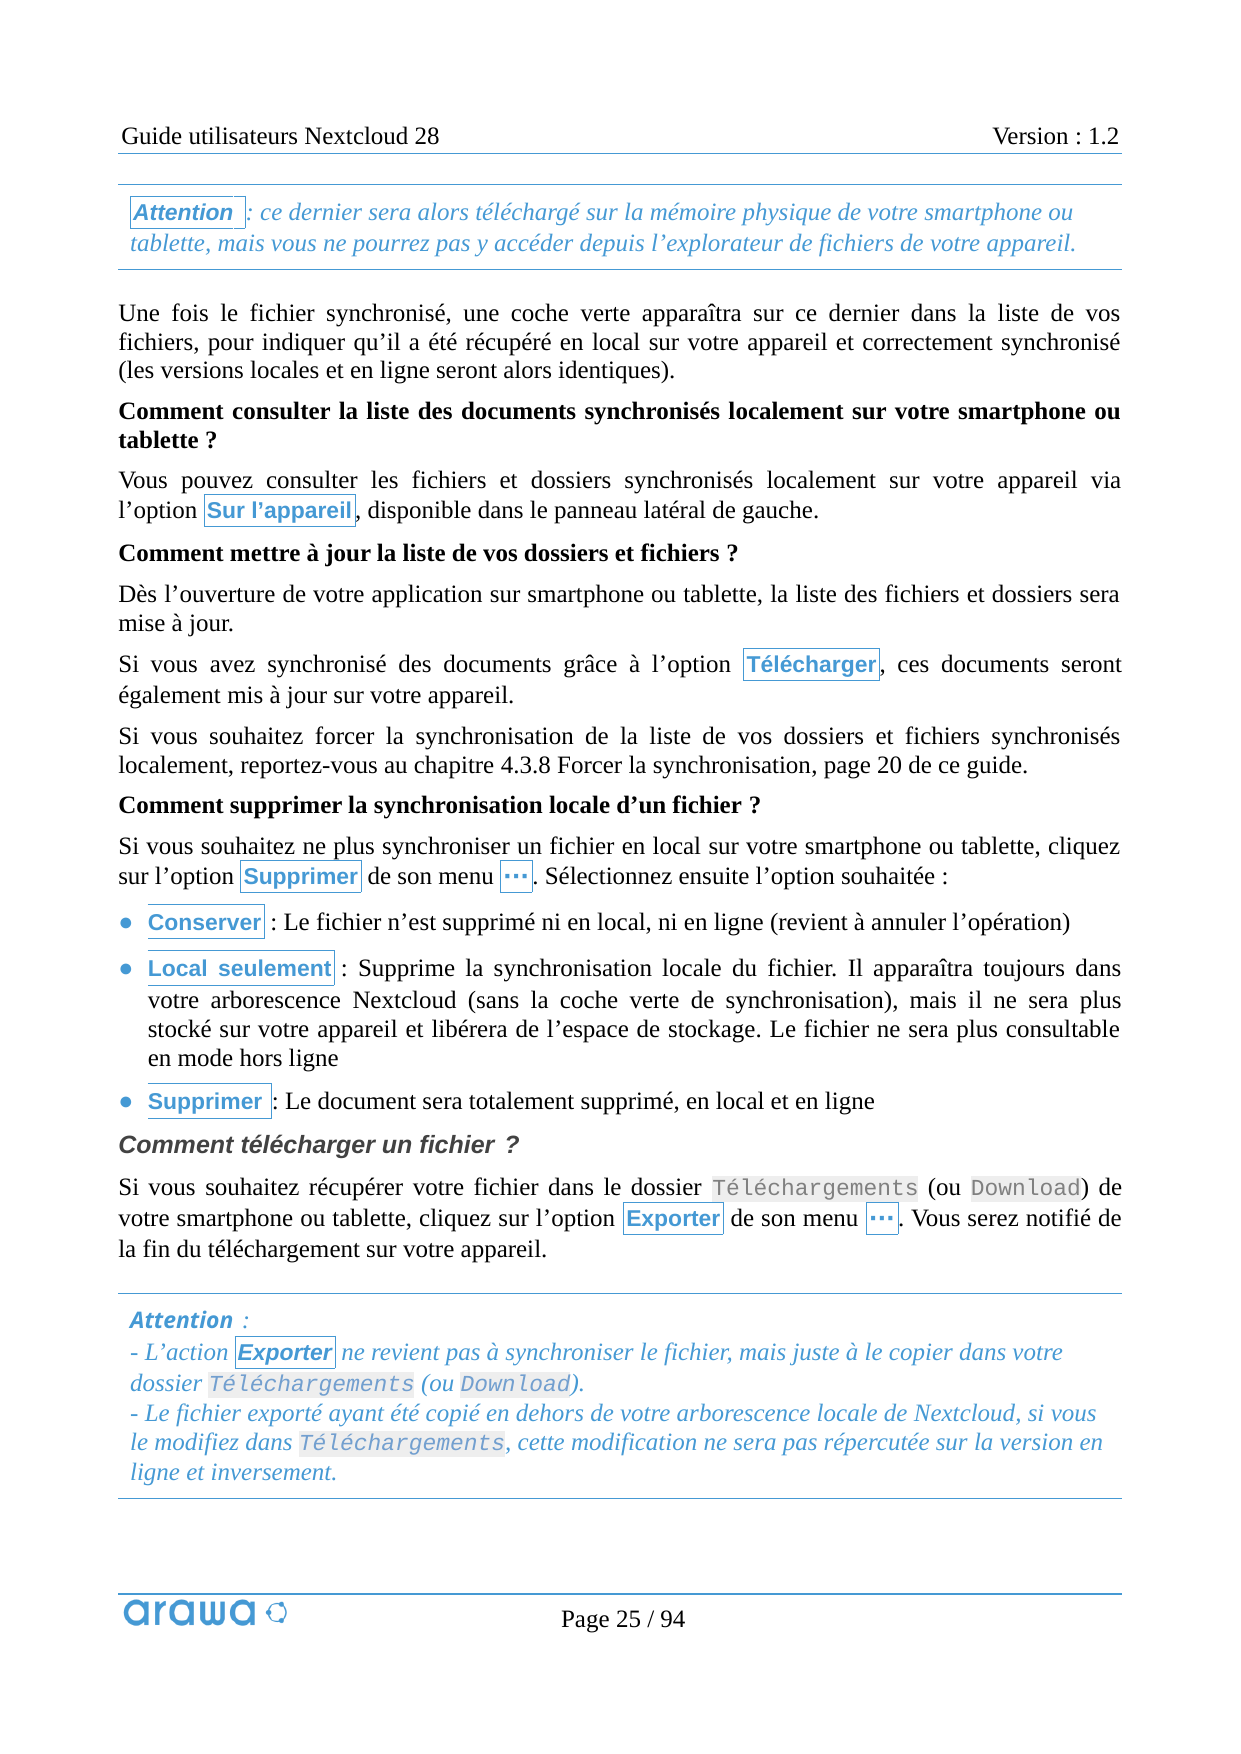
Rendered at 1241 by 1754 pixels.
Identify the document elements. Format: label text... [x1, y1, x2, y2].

text Vous pouvez consulter les fichiers et dossiers synchronisés localement sur votre appareil via l’option Sur l’appareil, disponible dans le panneau latéral de gauche. [118, 465, 1122, 527]
list Conserver : Le fichier n’est supprimé ni en local, ni en ligne (revient à annuler l’opération) [265, 904, 1122, 938]
subtitle Comment télécharger un fichier ? [118, 1130, 1122, 1159]
text Si vous avez synchronisé des documents grâce à l’option Télécharger, ces documents seront également mis à jour sur votre appareil. [118, 648, 1122, 709]
text Comment mettre à jour la liste de vos dossiers et fichiers ? [118, 538, 1122, 567]
list Local seulement : Supprime la synchronisation locale du fichier. Il apparaîtra toujours dans votre arborescence Nextcloud (sans la coche verte de synchronisation), mais il ne sera plus stocké sur votre appareil et libérera de l’espace de stockage. Le fichier ne sera plus consultable en mode hors ligne [118, 950, 1122, 1071]
text Une fois le fichier synchronisé, une coche verte apparaîtra sur ce dernier dans la liste de vos fichiers, pour indiquer qu’il a été récupéré en local sur votre appareil et correctement synchronisé (les versions locales et en ligne seront alors identiques). [118, 298, 1122, 384]
text Comment supprimer la synchronisation locale d’un fichier ? [118, 790, 1122, 819]
text Si vous souhaitez ne plus synchroniser un fichier en local sur votre smartphone ou tablette, cliquez sur l’option Supprimer de son menu ⋅⋅⋅. Sélectionnez ensuite l’option souhaitée : [118, 831, 1122, 892]
text Comment consulter la liste des documents synchronisés localement sur votre smartphone ou tablette ? [118, 396, 1122, 454]
list Conserver : Le fichier n’est supprimé ni en local, ni en ligne (revient à annuler l’opération) [118, 904, 264, 938]
text Dès l’ouverture de votre application sur smartphone ou tablette, la liste des fichiers et dossiers sera mise à jour. [118, 579, 1122, 636]
picture [121, 1597, 290, 1628]
list Supprimer : Le document sera totalement supprimé, en local et en ligne [272, 1083, 1122, 1118]
list Supprimer : Le document sera totalement supprimé, en local et en ligne [118, 1083, 271, 1118]
text Si vous souhaitez récupérer votre fichier dans le dossier Téléchargements (ou Download) de votre smartphone ou tablette, cliquez sur l’option Exporter de son menu ⋅⋅⋅. Vous serez notifié de la fin du téléchargement sur votre appareil. [118, 1172, 1122, 1263]
text Si vous souhaitez forcer la synchronisation de la liste de vos dossiers et fichiers synchronisés localement, reportez-vous au chapitre 4.3.8 Forcer la synchronisation, page 20 de ce guide. [118, 721, 1122, 778]
text Attention : - L’action Exporter ne revient pas à synchroniser le fichier, mais juste à le copier dans votre dossier Téléchargements (ou Download). - Le fichier exporté ayant été copié en dehors de votre arborescence locale de Nextcloud, si vous le modifiez dans Téléchargements, cette modification ne sera pas répercutée sur la version en ligne et inversement. [118, 1294, 1122, 1498]
text Attention : ce dernier sera alors téléchargé sur la mémoire physique de votre smartphone ou tablette, mais vous ne pourrez pas y accéder depuis l’explorateur de fichiers de votre appareil. [118, 185, 1122, 269]
